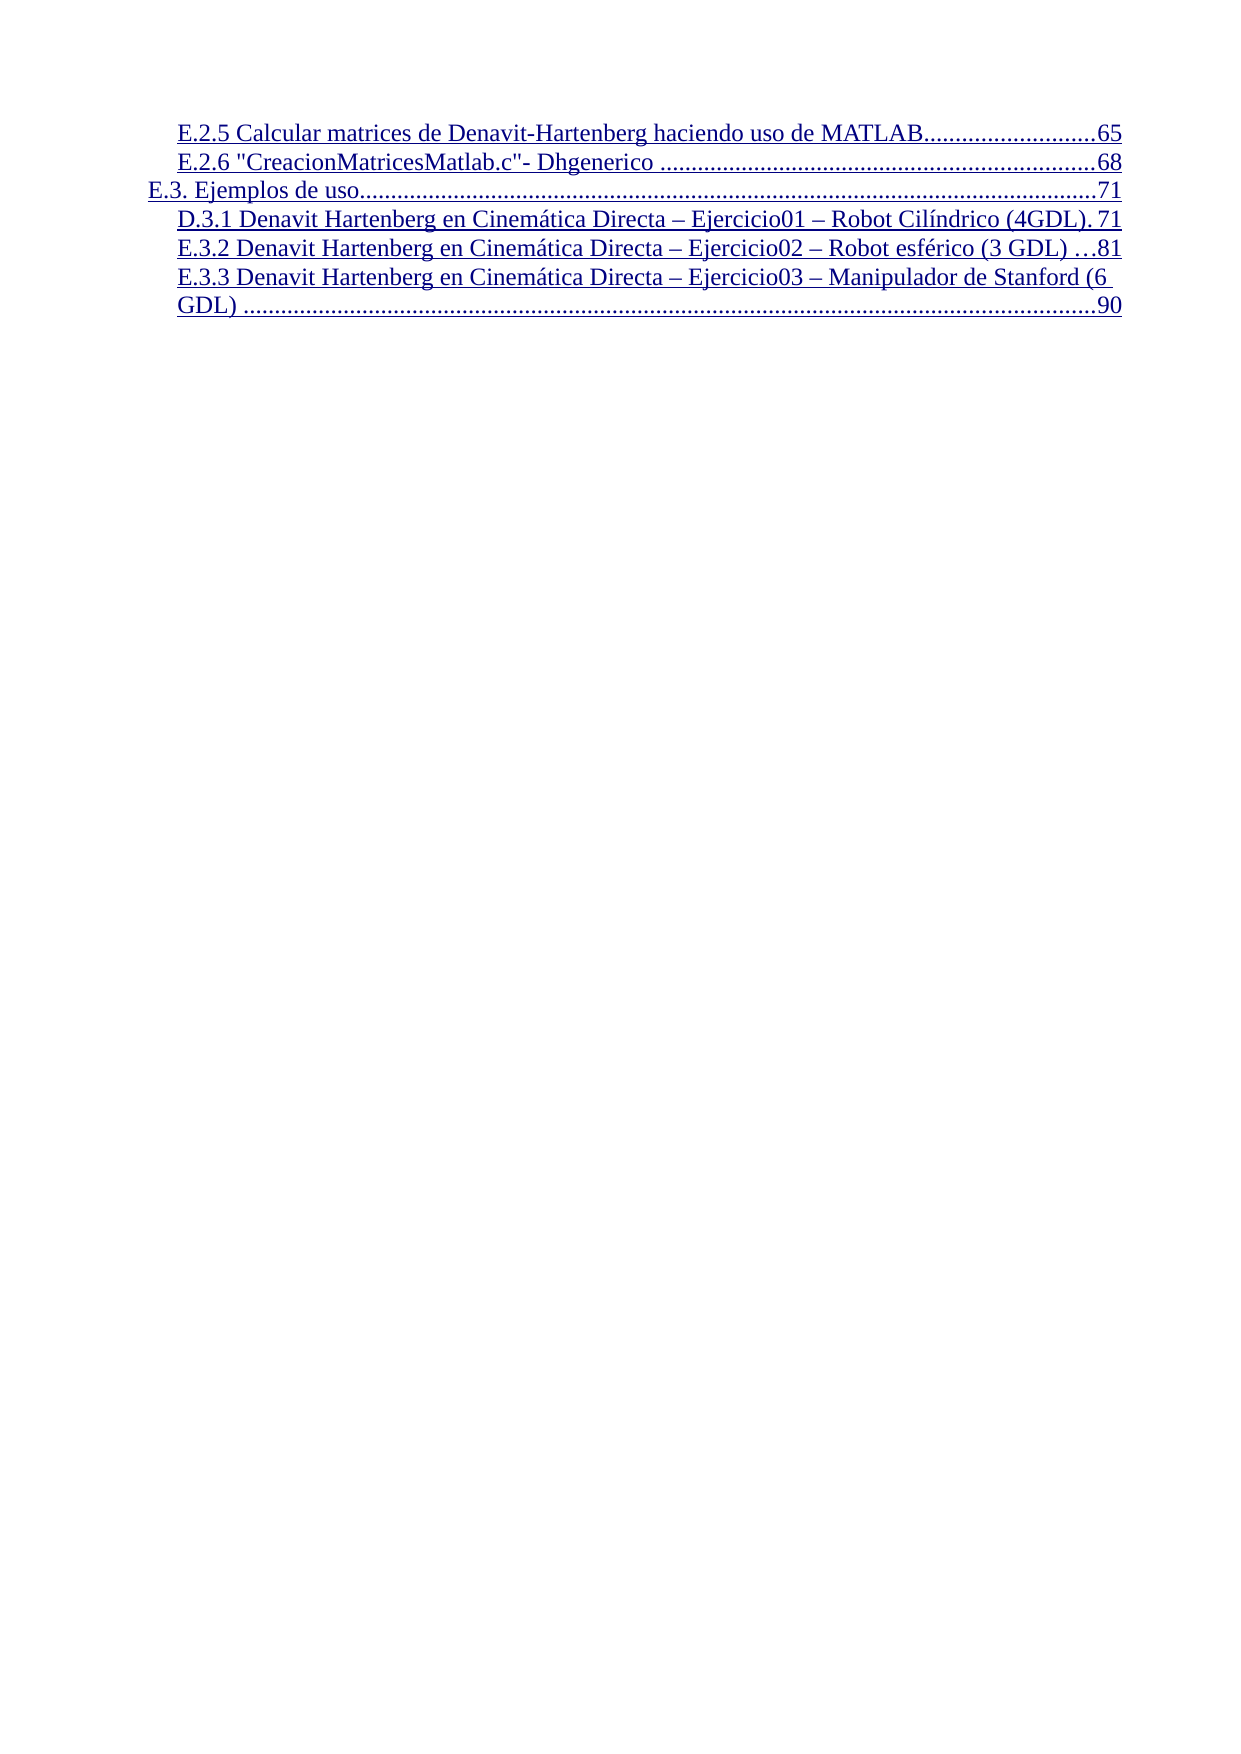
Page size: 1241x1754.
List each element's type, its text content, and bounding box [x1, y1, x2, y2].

text E.2.6 "CreacionMatricesMatlab.c"- Dhgenerico 68 [177, 147, 1122, 172]
text E.3.2 Denavit Hartenberg en Cinemática Directa – Ejercicio02 – Robot esférico (3 GDL) 81 [177, 233, 1122, 258]
text E.2.5 Calcular matrices de Denavit-Hartenberg haciendo uso de MATLAB 65 [177, 118, 1122, 143]
text E.3. Ejemplos de uso 71 [148, 176, 1122, 201]
text D.3.1 Denavit Hartenberg en Cinemática Directa – Ejercicio01 – Robot Cilíndrico (4GDL) 71 [177, 204, 1122, 229]
text E.3.3 Denavit Hartenberg en Cinemática Directa – Ejercicio03 – Manipulador de Stanford (6 GDL) 90 [177, 262, 1122, 316]
